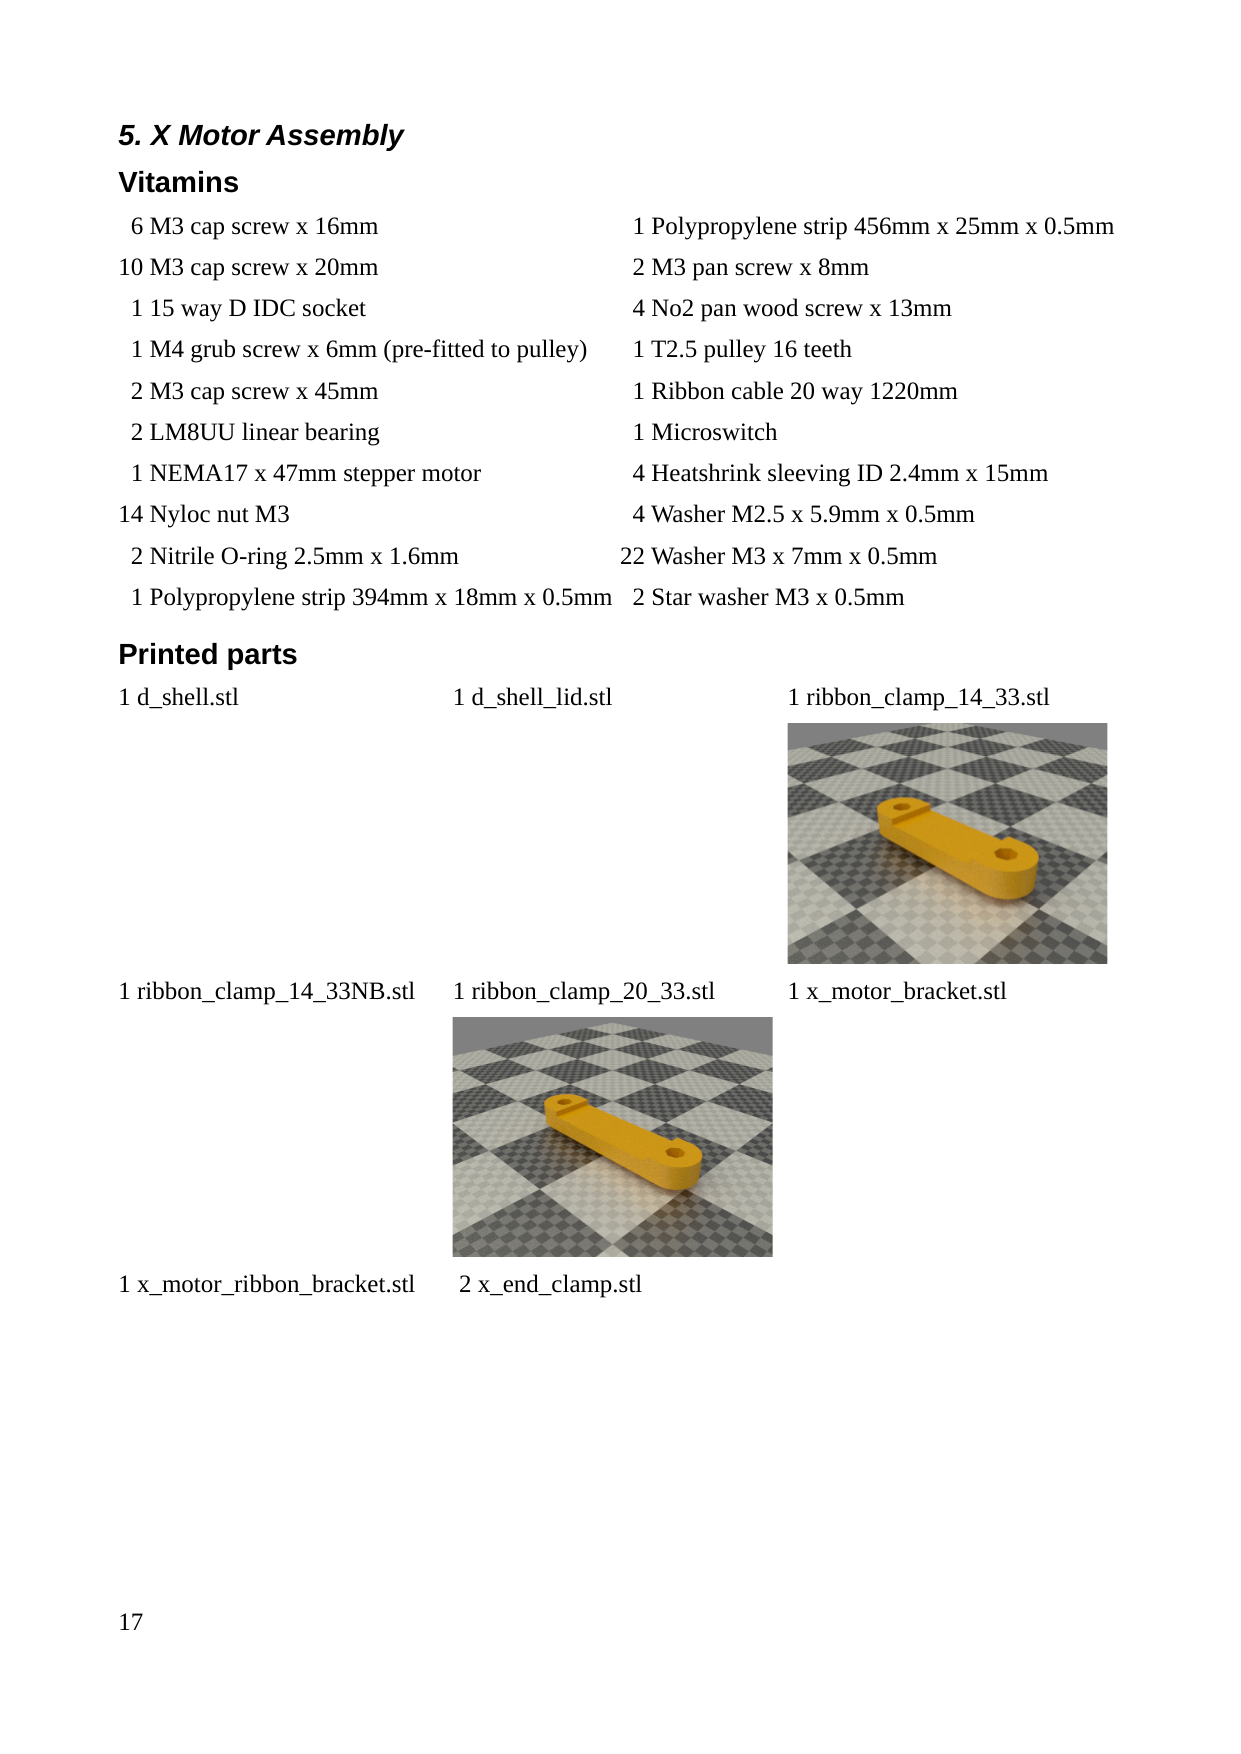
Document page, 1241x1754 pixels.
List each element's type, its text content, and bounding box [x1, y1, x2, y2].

table_cell [788, 1270, 1122, 1563]
table_cell 1 x_motor_ribbon_bracket.stl [118, 1270, 453, 1563]
subtitle Vitamins [118, 165, 1122, 199]
picture [452, 1017, 773, 1257]
table_header 1 Polypropylene strip 456mm x 25mm x 0.5mm 2 M3 pan screw x 8mm 4 No2 pan wood screw x 13mm 1 T2.5 pulley 16 teeth 1 Ribbon cable 20 way 1220mm 1 Microswitch 4 Heatshrink sleeving ID 2.4mm x 15mm 4 Washer M2.5 x 5.9mm x 0.5mm 22 Washer M3 x 7mm x 0.5mm 2 Star washer M3 x 0.5mm [620, 211, 1122, 623]
table_cell 2 x_end_clamp.stl [453, 1270, 787, 1563]
subtitle X Motor Assembly [118, 118, 1122, 152]
picture [787, 723, 1108, 964]
table_header 6 M3 cap screw x 16mm 10 M3 cap screw x 20mm 1 15 way D IDC socket 1 M4 grub screw x 6mm (pre-fitted to pulley) 2 M3 cap screw x 45mm 2 LM8UU linear bearing 1 NEMA17 x 47mm stepper motor 14 Nyloc nut M3 2 Nitrile O-ring 2.5mm x 1.6mm 1 Polypropylene strip 394mm x 18mm x 0.5mm [118, 211, 620, 623]
table_header 1 ribbon_clamp_14_33.stl [788, 682, 1122, 976]
subtitle Printed parts [118, 637, 1122, 670]
table_cell 1 ribbon_clamp_14_33NB.stl [118, 976, 453, 1269]
table_header 1 d_shell.stl [118, 682, 453, 976]
table_header 1 d_shell_lid.stl [453, 682, 787, 976]
table_cell 1 x_motor_bracket.stl [788, 976, 1122, 1269]
table_cell 1 ribbon_clamp_20_33.stl [453, 976, 787, 1269]
